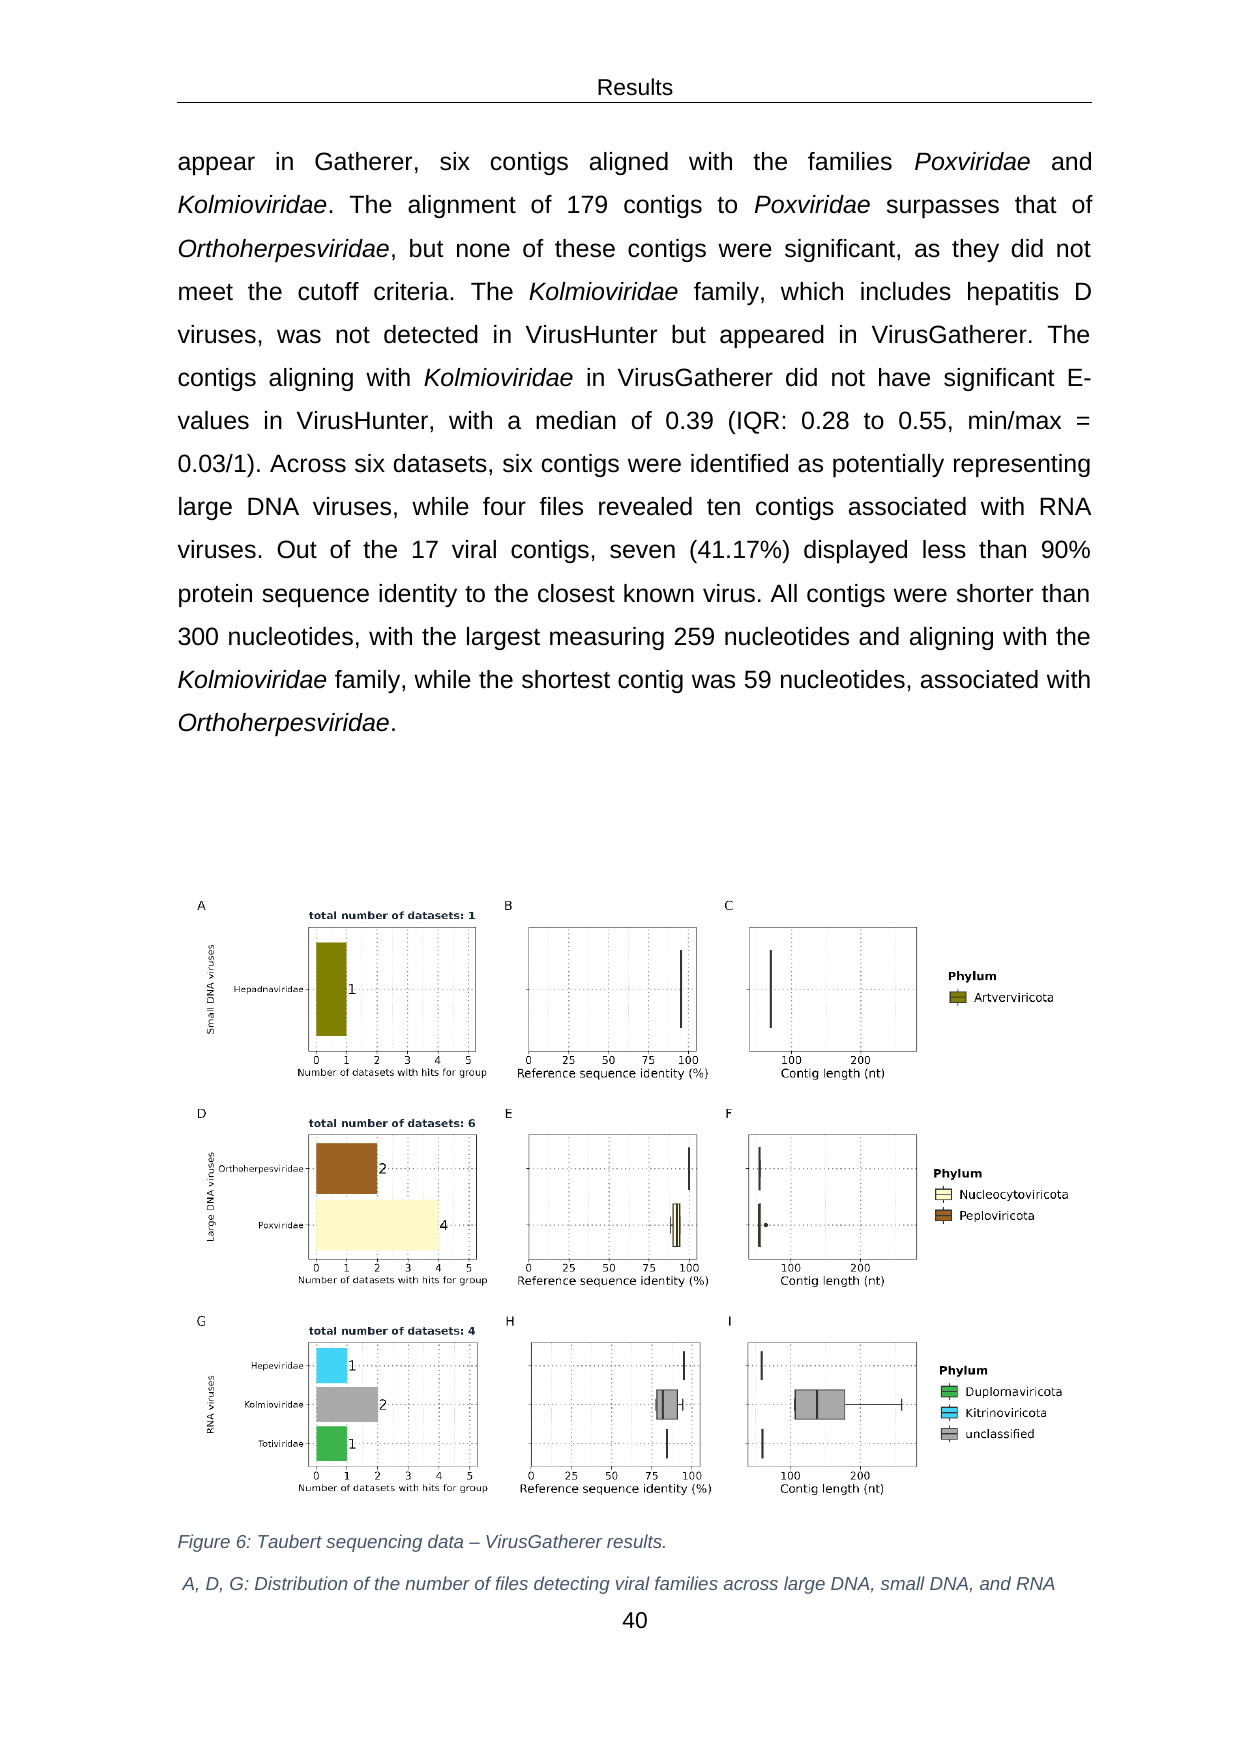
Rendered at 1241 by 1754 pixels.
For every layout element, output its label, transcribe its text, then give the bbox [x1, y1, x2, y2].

text appear in Gatherer, six contigs aligned with the families Poxviridae and Kolmioviridae. The alignment of 179 contigs to Poxviridae surpasses that of Orthoherpesviridae, but none of these contigs were significant, as they did not meet the cutoff criteria. The Kolmioviridae family, which includes hepatitis D viruses, was not detected in VirusHunter but appeared in VirusGatherer. The contigs aligning with Kolmioviridae in VirusGatherer did not have significant E-values in VirusHunter, with a median of 0.39 (IQR: 0.28 to 0.55, min/max = 0.03/1). Across six datasets, six contigs were identified as potentially representing large DNA viruses, while four files revealed ten contigs associated with RNA viruses. Out of the 17 viral contigs, seven (41.17%) displayed less than 90% protein sequence identity to the closest known virus. All contigs were shorter than 300 nucleotides, with the largest measuring 259 nucleotides and aligning with the Kolmioviridae family, while the shortest contig was 59 nucleotides, associated with Orthoherpesviridae. [177, 147, 1092, 737]
text A, D, G: Distribution of the number of files detecting viral families across large DNA, small DNA, and RNA [177, 1573, 1092, 1594]
text Figure 6: Taubert sequencing data – VirusGatherer results. [177, 1530, 1092, 1552]
